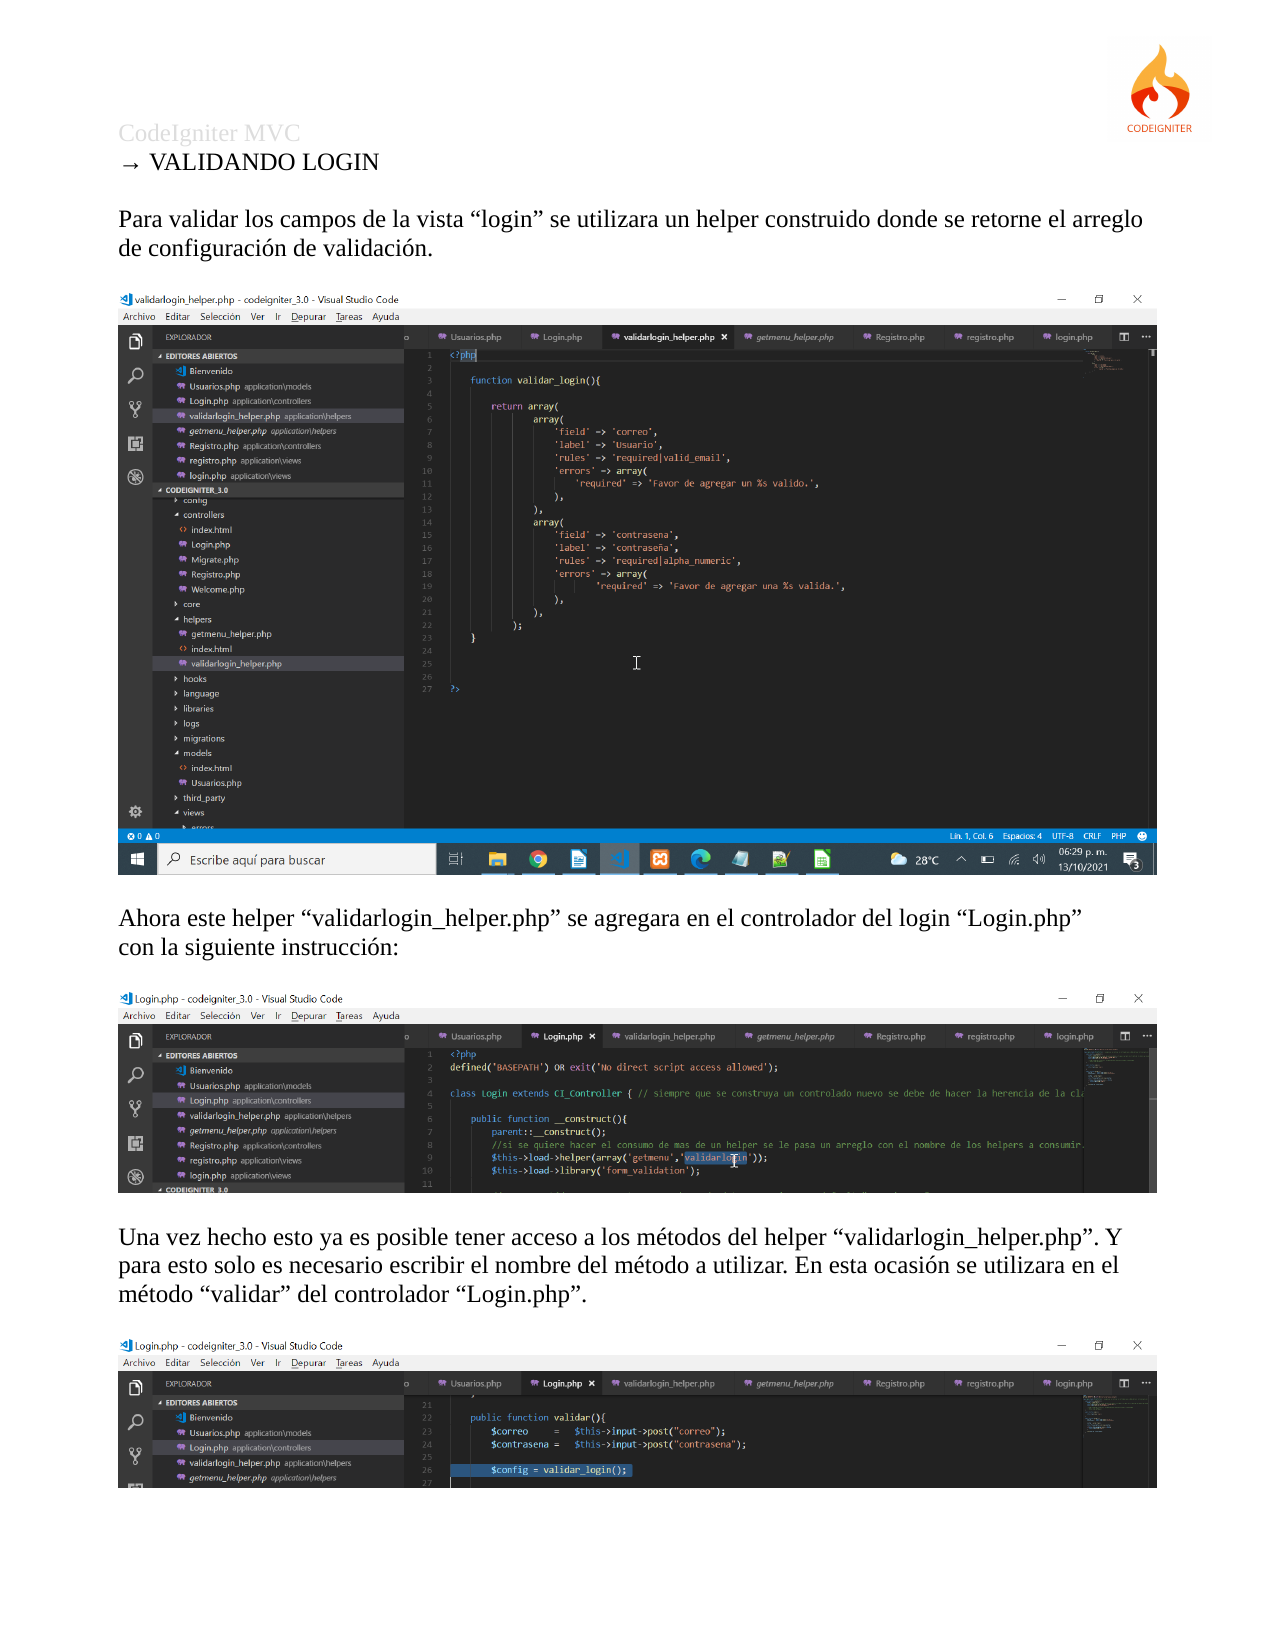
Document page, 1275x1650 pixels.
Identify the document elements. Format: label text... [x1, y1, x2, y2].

text Para validar los campos de la vista “login” se utilizara un helper construido donde se retorne el arreglo de configuración de validación. [118, 204, 1157, 262]
picture [118, 989, 1157, 1193]
picture [118, 1336, 1157, 1488]
text Ahora este helper “validarlogin_helper.php” se agregara en el controlador del login “Login.php” [118, 903, 1157, 932]
text → VALIDANDO LOGIN [118, 147, 1157, 176]
picture [1107, 36, 1213, 142]
picture [118, 290, 1157, 875]
text con la siguiente instrucción: [118, 932, 1157, 961]
text Una vez hecho esto ya es posible tener acceso a los métodos del helper “validarlogin_helper.php”. Y para esto solo es necesario escribir el nombre del método a utilizar. En esta ocasión se utilizara en el método “validar” del controlador “Login.php”. [118, 1222, 1157, 1308]
